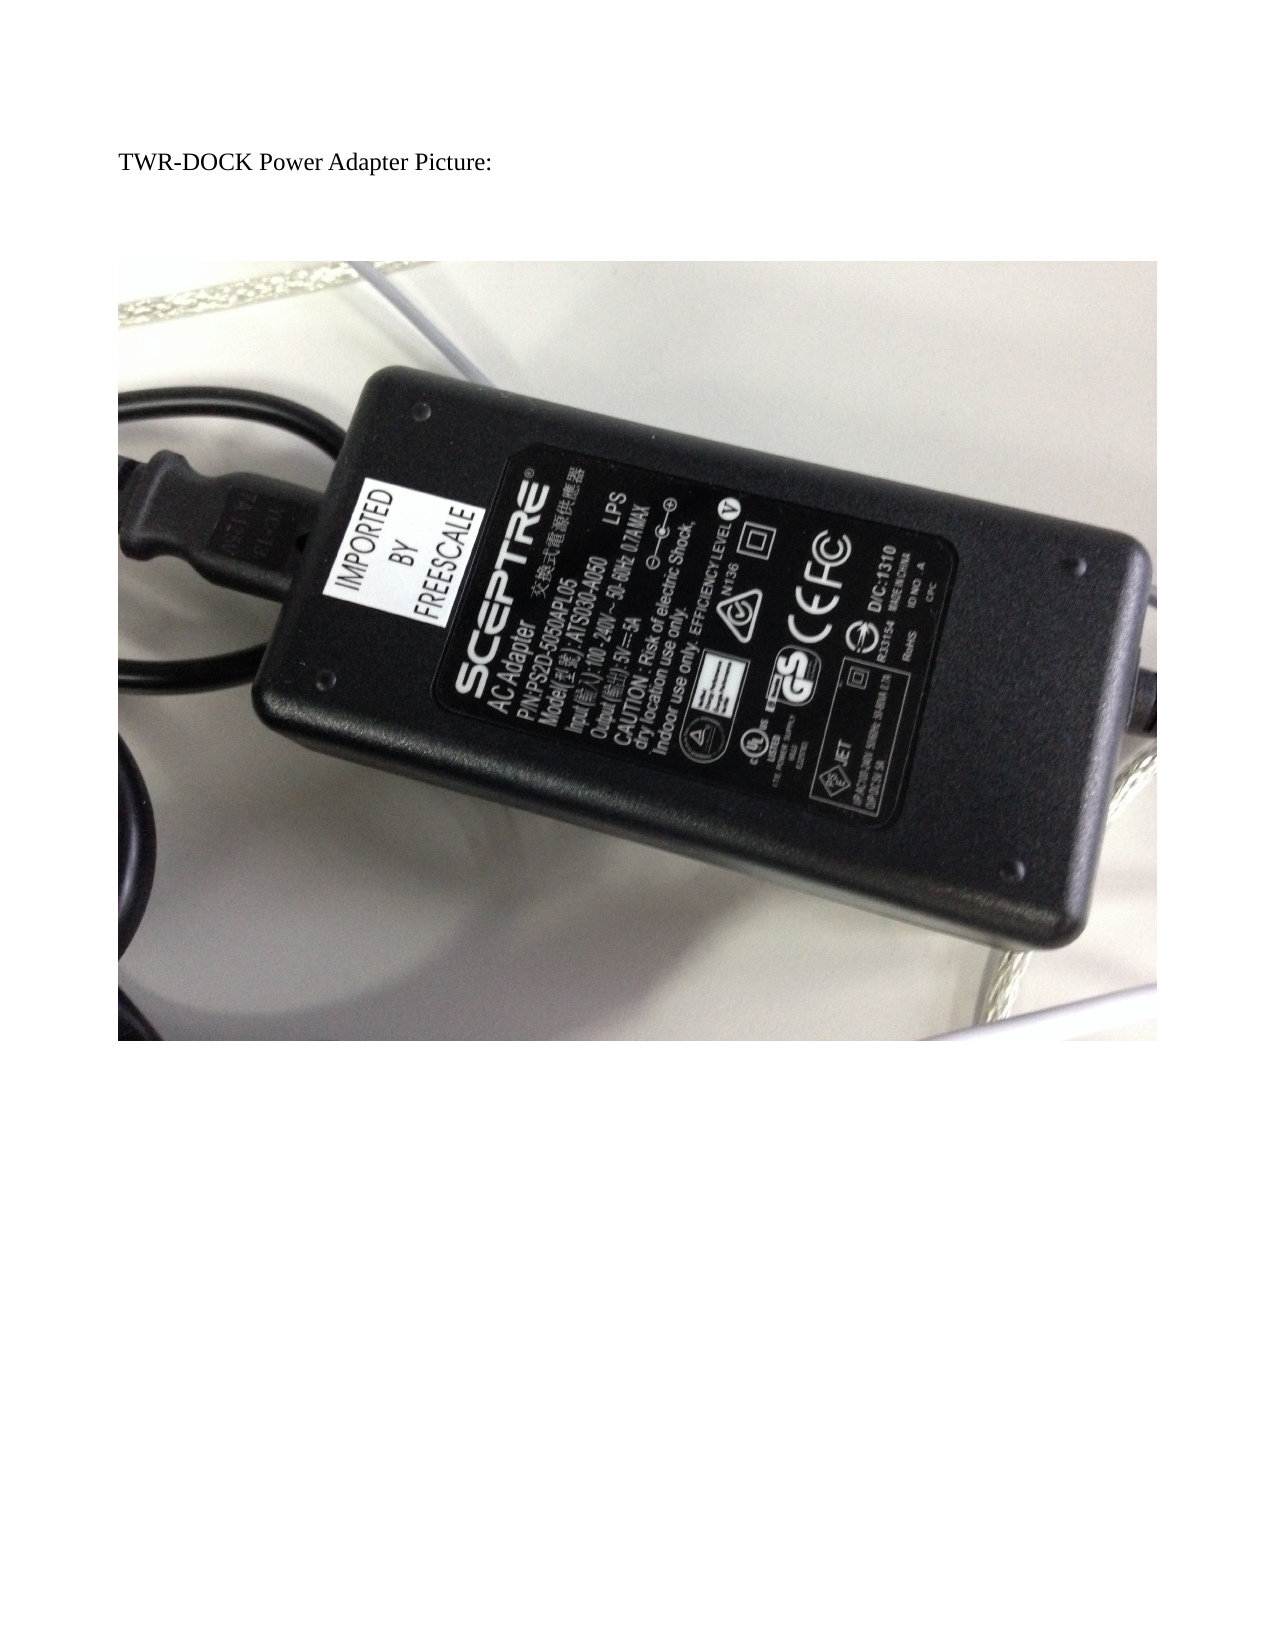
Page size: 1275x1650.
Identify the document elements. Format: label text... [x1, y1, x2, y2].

picture [118, 261, 1157, 1041]
text TWR-DOCK Power Adapter Picture: [118, 147, 1157, 176]
